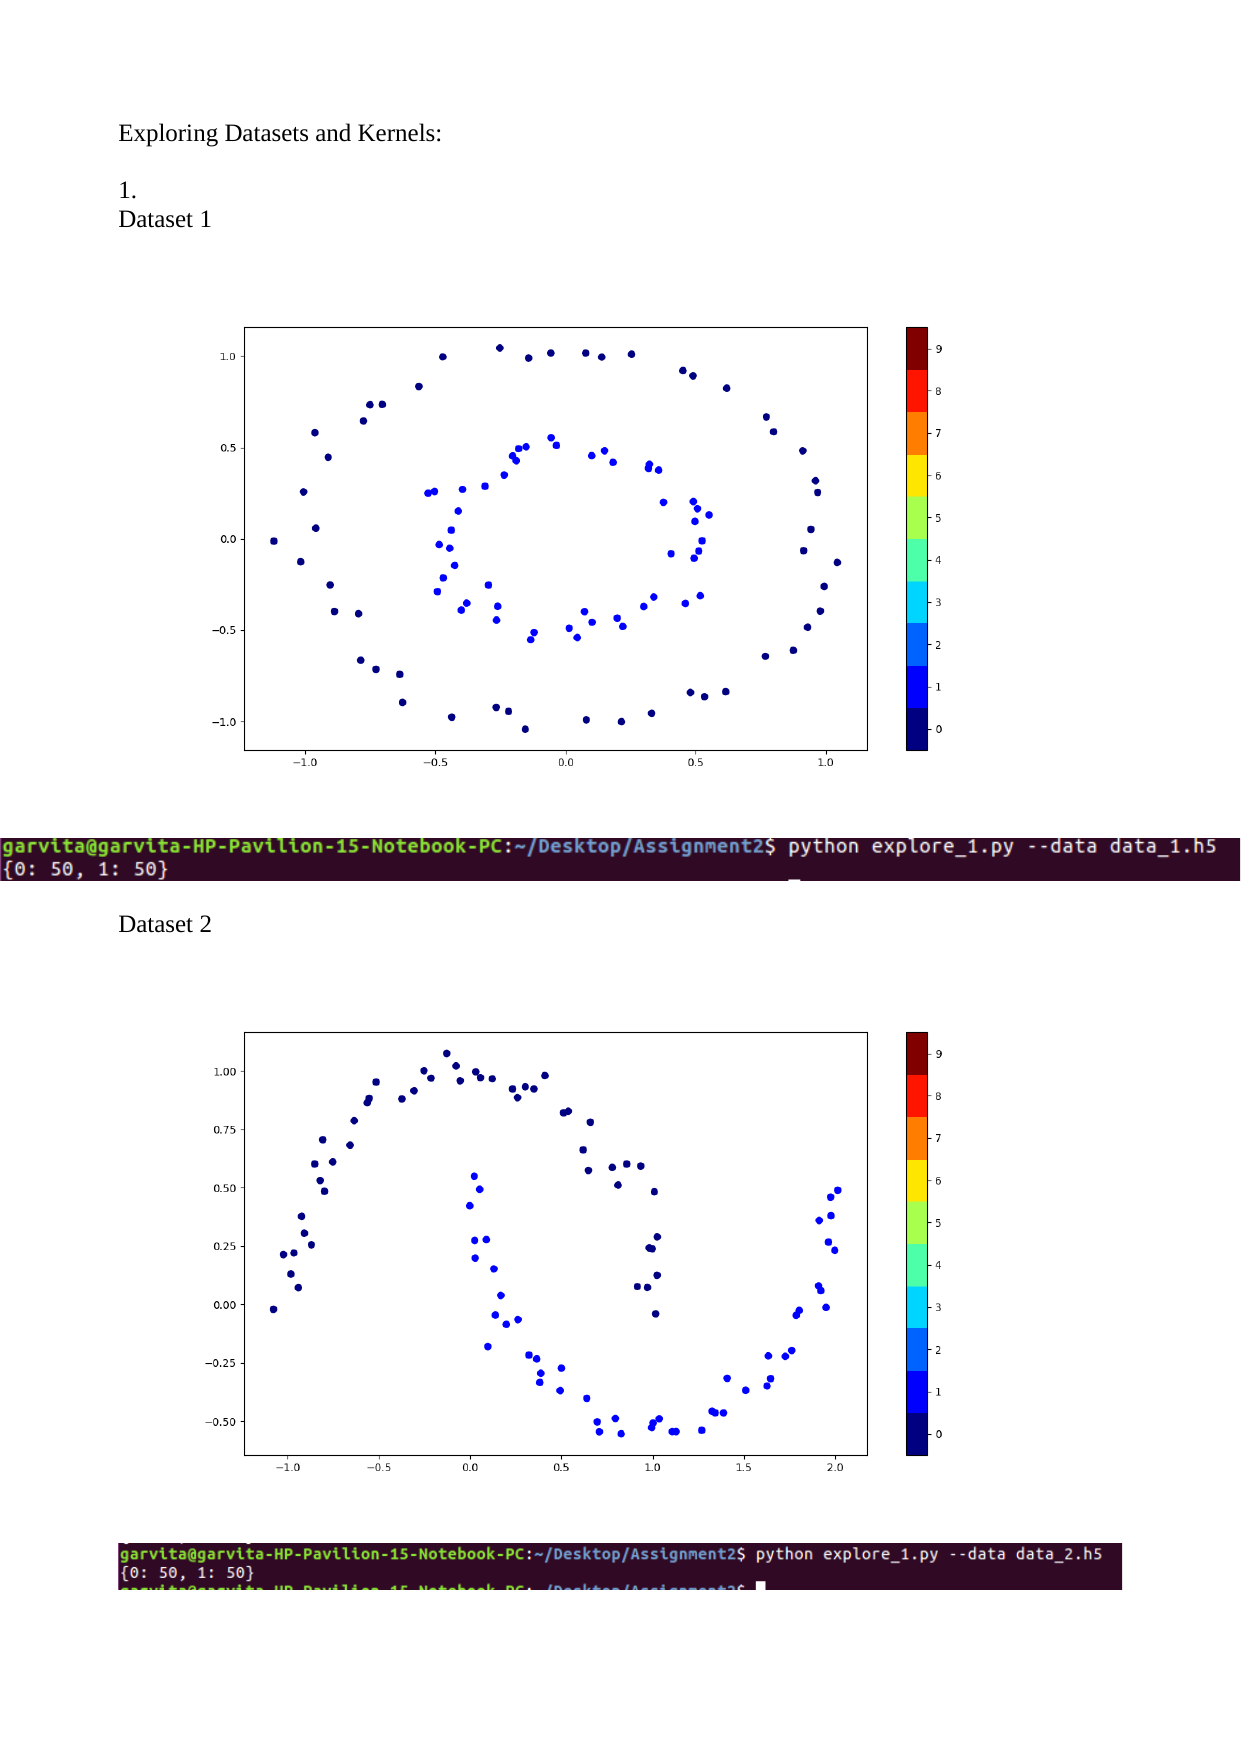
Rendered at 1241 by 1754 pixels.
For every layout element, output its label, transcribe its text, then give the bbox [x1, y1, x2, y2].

text Dataset 2 [118, 909, 1122, 938]
text Dataset 1 [118, 204, 1122, 233]
text 1. [118, 176, 1122, 204]
picture [118, 1543, 1123, 1590]
picture [0, 838, 1241, 881]
text Exploring Datasets and Kernels: [118, 118, 1122, 147]
picture [118, 966, 1123, 1515]
picture [118, 261, 1123, 810]
